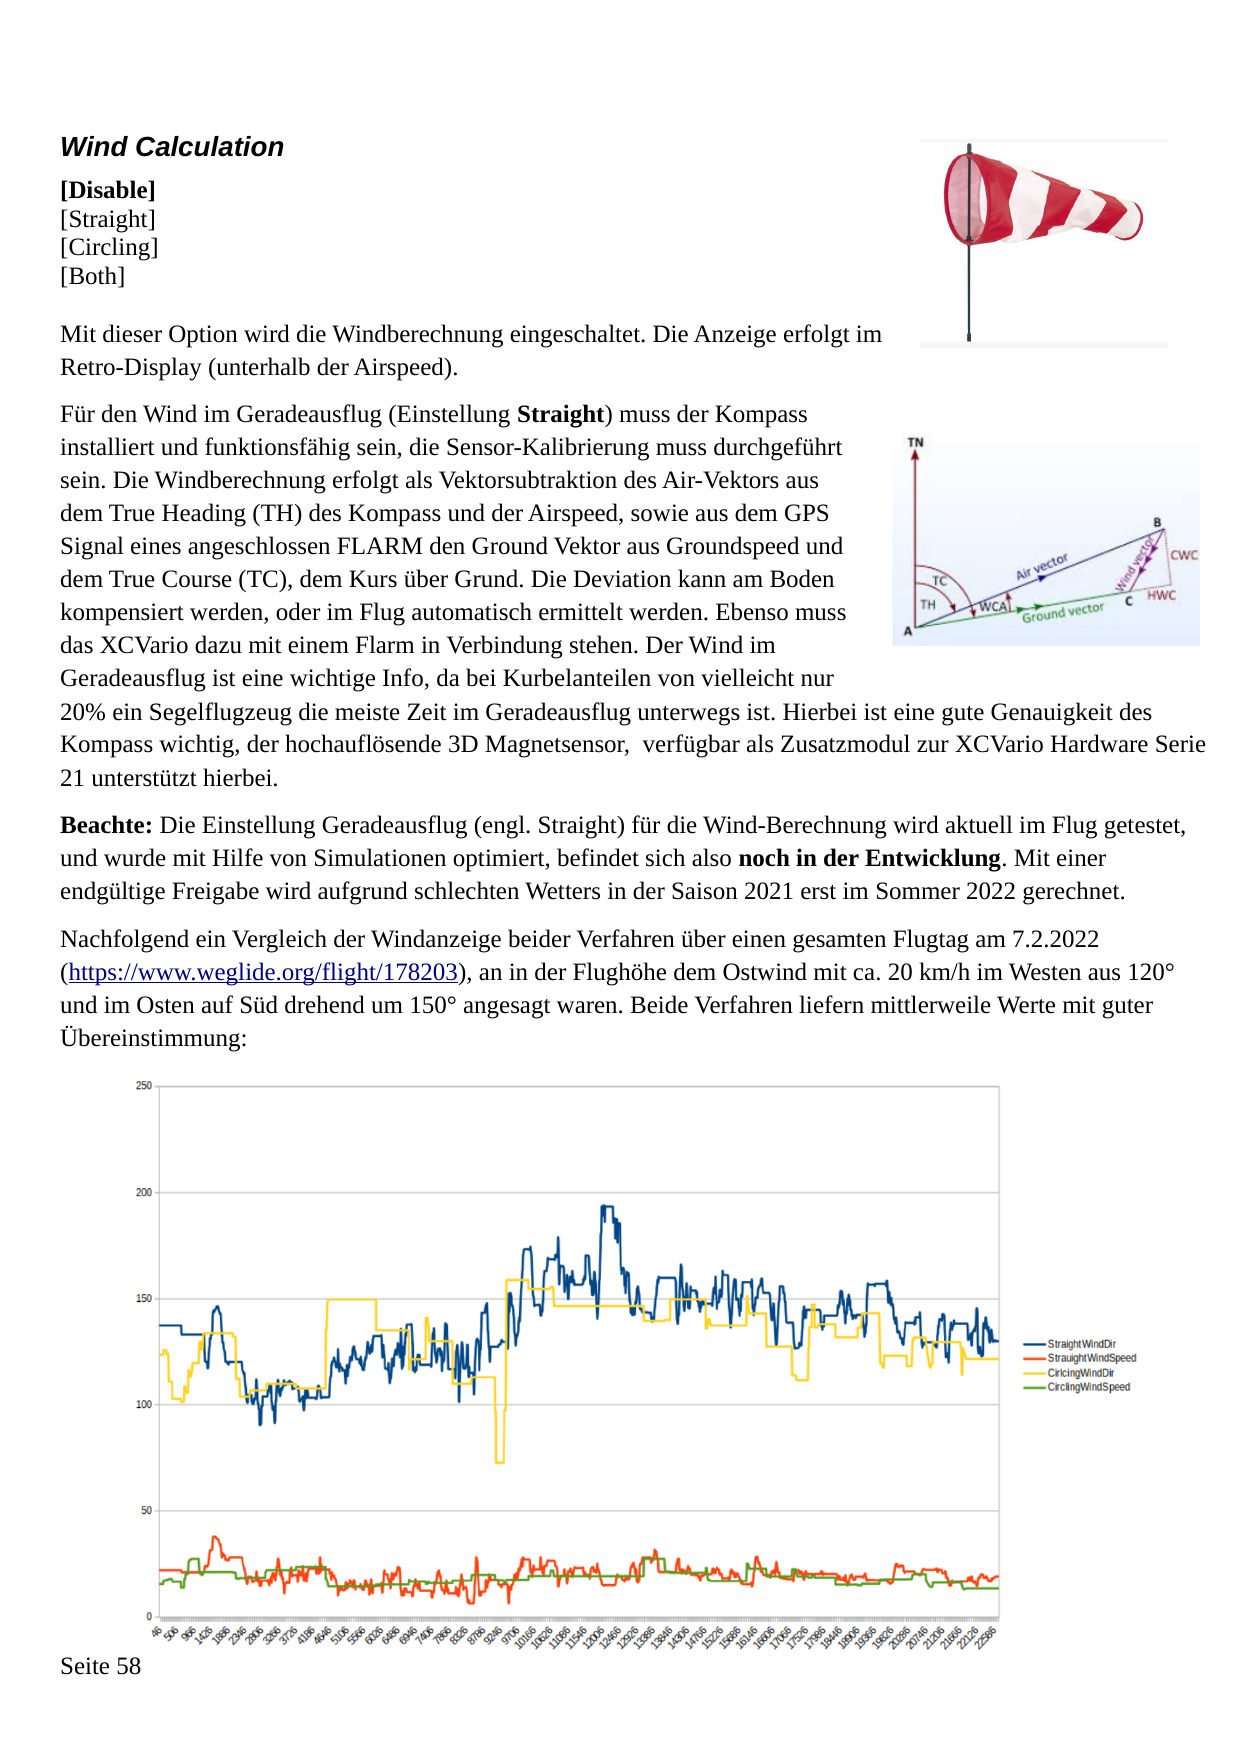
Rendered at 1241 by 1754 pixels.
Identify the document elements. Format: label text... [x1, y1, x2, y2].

text Nachfolgend ein Vergleich der Windanzeige beider Verfahren über einen gesamten Flugtag am 7.2.2022 (https://www.weglide.org/flight/178203), an in der Flughöhe dem Ostwind mit ca. 20 km/h im Westen aus 120° und im Osten auf Süd drehend um 150° angesagt waren. Beide Verfahren liefern mittlerweile Werte mit guter Übereinstimmung: [60, 924, 1207, 1052]
text [1170, 204, 1207, 232]
picture [892, 424, 1201, 646]
text Für den Wind im Geradeausflug (Einstellung Straight) muss der Kompass installiert und funktionsfähig sein, die Sensor-Kalibrierung muss durchgeführt sein. Die Windberechnung erfolgt als Vektorsubtraktion des Air-Vektors aus dem True Heading (TH) des Kompass und der Airspeed, sowie aus dem GPS Signal eines angeschlossen FLARM den Ground Vektor aus Groundspeed und dem True Course (TC), dem Kurs über Grund. Die Deviation kann am Boden kompensiert werden, oder im Flug automatisch ermittelt werden. Ebenso muss das XCVario dazu mit einem Flarm in Verbindung stehen. Der Wind im Geradeausflug ist eine wichtige Info, da bei Kurbelanteilen von vielleicht nur 20% ein Segelflugzeug die meiste Zeit im Geradeausflug unterwegs ist. Hierbei ist eine gute Genauigkeit des Kompass wichtig, der hochauflösende 3D Magnetsensor, verfügbar als Zusatzmodul zur XCVario Hardware Serie 21 unterstützt hierbei. [60, 399, 1207, 791]
text [Straight] [60, 204, 918, 232]
text [Disable] [60, 175, 918, 204]
picture [125, 1070, 1142, 1657]
subtitle Wind Calculation [60, 131, 1207, 162]
text [1170, 232, 1207, 261]
text [Both] [60, 261, 918, 290]
text Beachte: Die Einstellung Geradeausflug (engl. Straight) für die Wind-Berechnung wird aktuell im Flug getestet, und wurde mit Hilfe von Simulationen optimiert, befindet sich also noch in der Entwicklung. Mit einer endgültige Freigabe wird aufgrund schlechten Wetters in der Saison 2021 erst im Sommer 2022 gerechnet. [60, 810, 1207, 905]
text [1170, 261, 1207, 290]
text Mit dieser Option wird die Windberechnung eingeschaltet. Die Anzeige erfolgt im Retro-Display (unterhalb der Airspeed). [60, 319, 1207, 381]
text [1170, 175, 1207, 204]
picture [918, 139, 1170, 348]
text [Circling] [60, 232, 918, 261]
